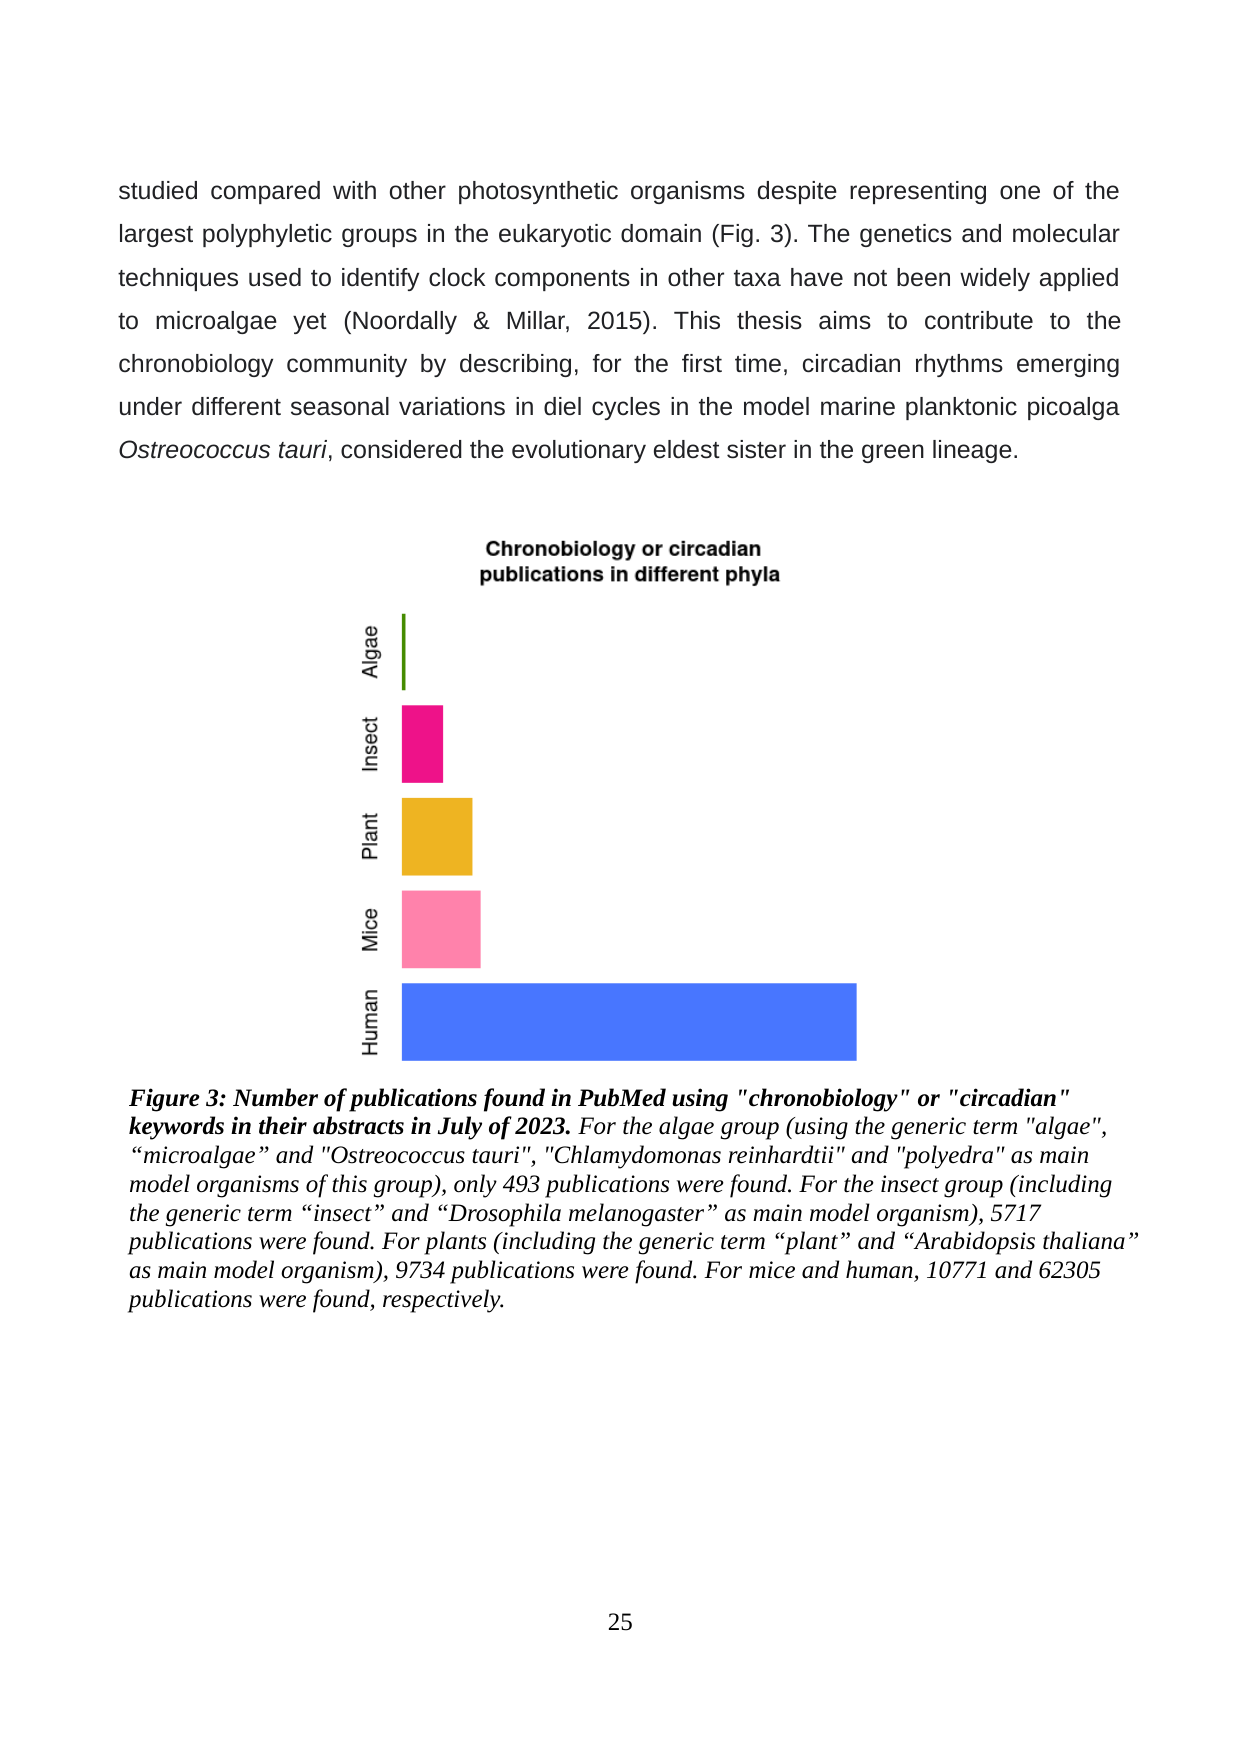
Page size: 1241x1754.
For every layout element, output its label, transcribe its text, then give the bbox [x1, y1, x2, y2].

picture [328, 528, 892, 1083]
text studied compared with other photosynthetic organisms despite representing one of the largest polyphyletic groups in the eukaryotic domain (Fig. 3). The genetics and molecular techniques used to identify clock components in other taxa have not been widely applied to microalgae yet (Noordally & Millar, 2015)⁠. This thesis aims to contribute to the chronobiology community by describing, for the first time, circadian rhythms emerging under different seasonal variations in diel cycles in the model marine planktonic picoalga Ostreococcus tauri, considered the evolutionary eldest sister in the green lineage. [118, 176, 1122, 464]
text Figure 3: Number of publications found in PubMed using "chronobiology" or "circadian" keywords in their abstracts in July of 2023. For the algae group (using the generic term "algae", “microalgae” and "Ostreococcus tauri", "Chlamydomonas reinhardtii" and "polyedra" as main model organisms of this group), only 493 publications were found. For the insect group (including the generic term “insect” and “Drosophila melanogaster” as main model organism), 5717 publications were found. For plants (including the generic term “plant” and “Arabidopsis thaliana” as main model organism), 9734 publications were found. For mice and human, 10771 and 62305 publications were found, respectively. [129, 549, 1145, 1313]
